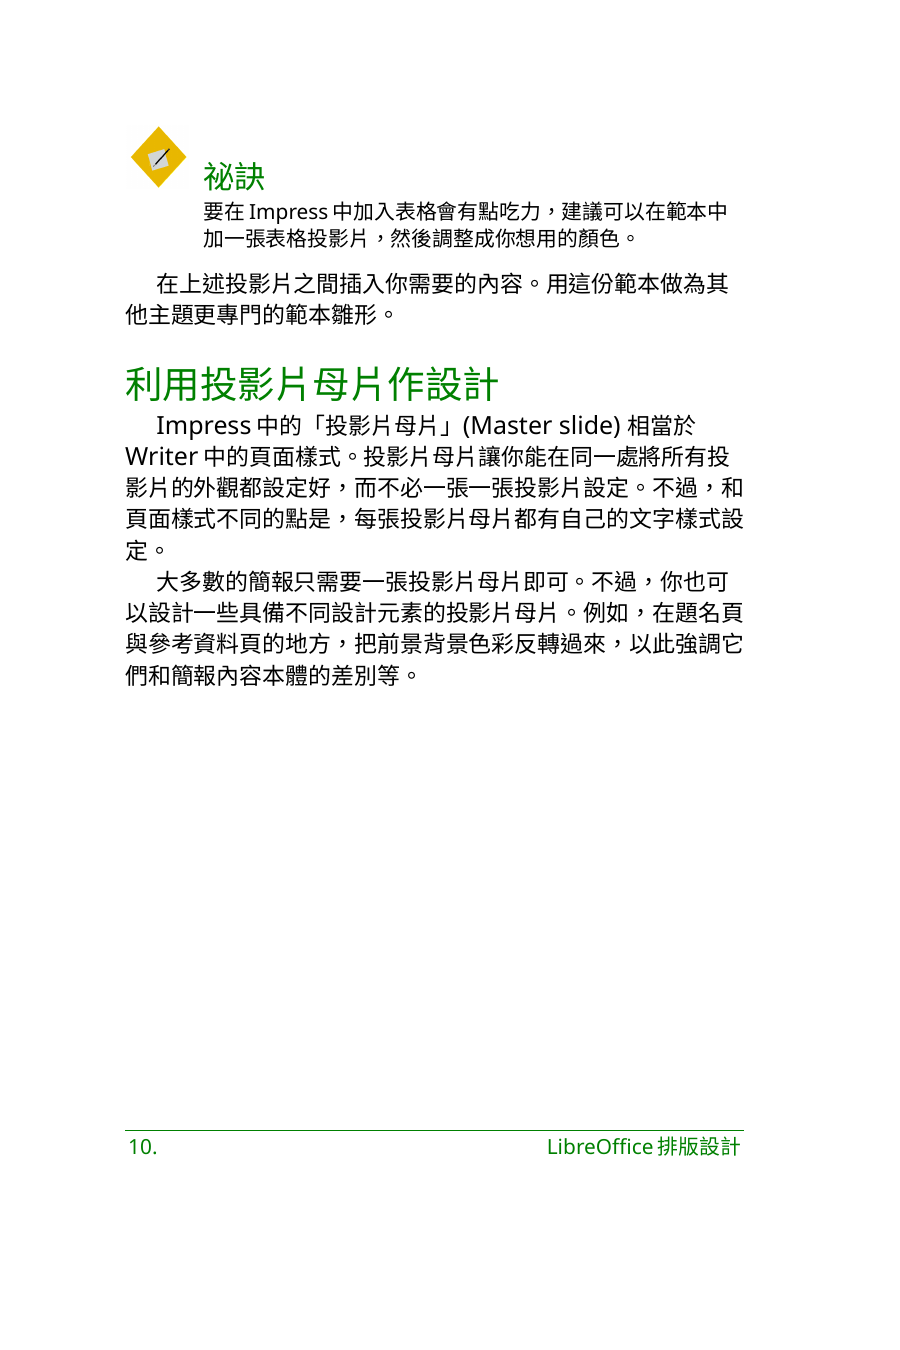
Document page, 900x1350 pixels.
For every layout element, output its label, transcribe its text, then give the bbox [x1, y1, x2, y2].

text 在上述投影片之間插入你需要的內容。用這份範本做為其他主題更專門的範本雛形。 [125, 267, 744, 330]
text Impress中的「投影片母片」(Master slide) 相當於Writer中的頁面樣式。投影片母片讓你能在同一處將所有投影片的外觀都設定好，而不必一張一張投影片設定。不過，和頁面樣式不同的點是，每張投影片母片都有自己的文字樣式設定。 [125, 409, 744, 565]
subtitle 利用投影片母片作設計 [125, 355, 744, 409]
picture [126, 125, 189, 189]
text 大多數的簡報只需要一張投影片母片即可。不過，你也可以設計一些具備不同設計元素的投影片母片。例如，在題名頁與參考資料頁的地方，把前景背景色彩反轉過來，以此強調它們和簡報內容本體的差別等。 [125, 565, 744, 690]
text 要在Impress中加入表格會有點吃力，建議可以在範本中加一張表格投影片，然後調整成你想用的顏色。 [203, 197, 744, 252]
list 祕訣 [125, 125, 744, 197]
